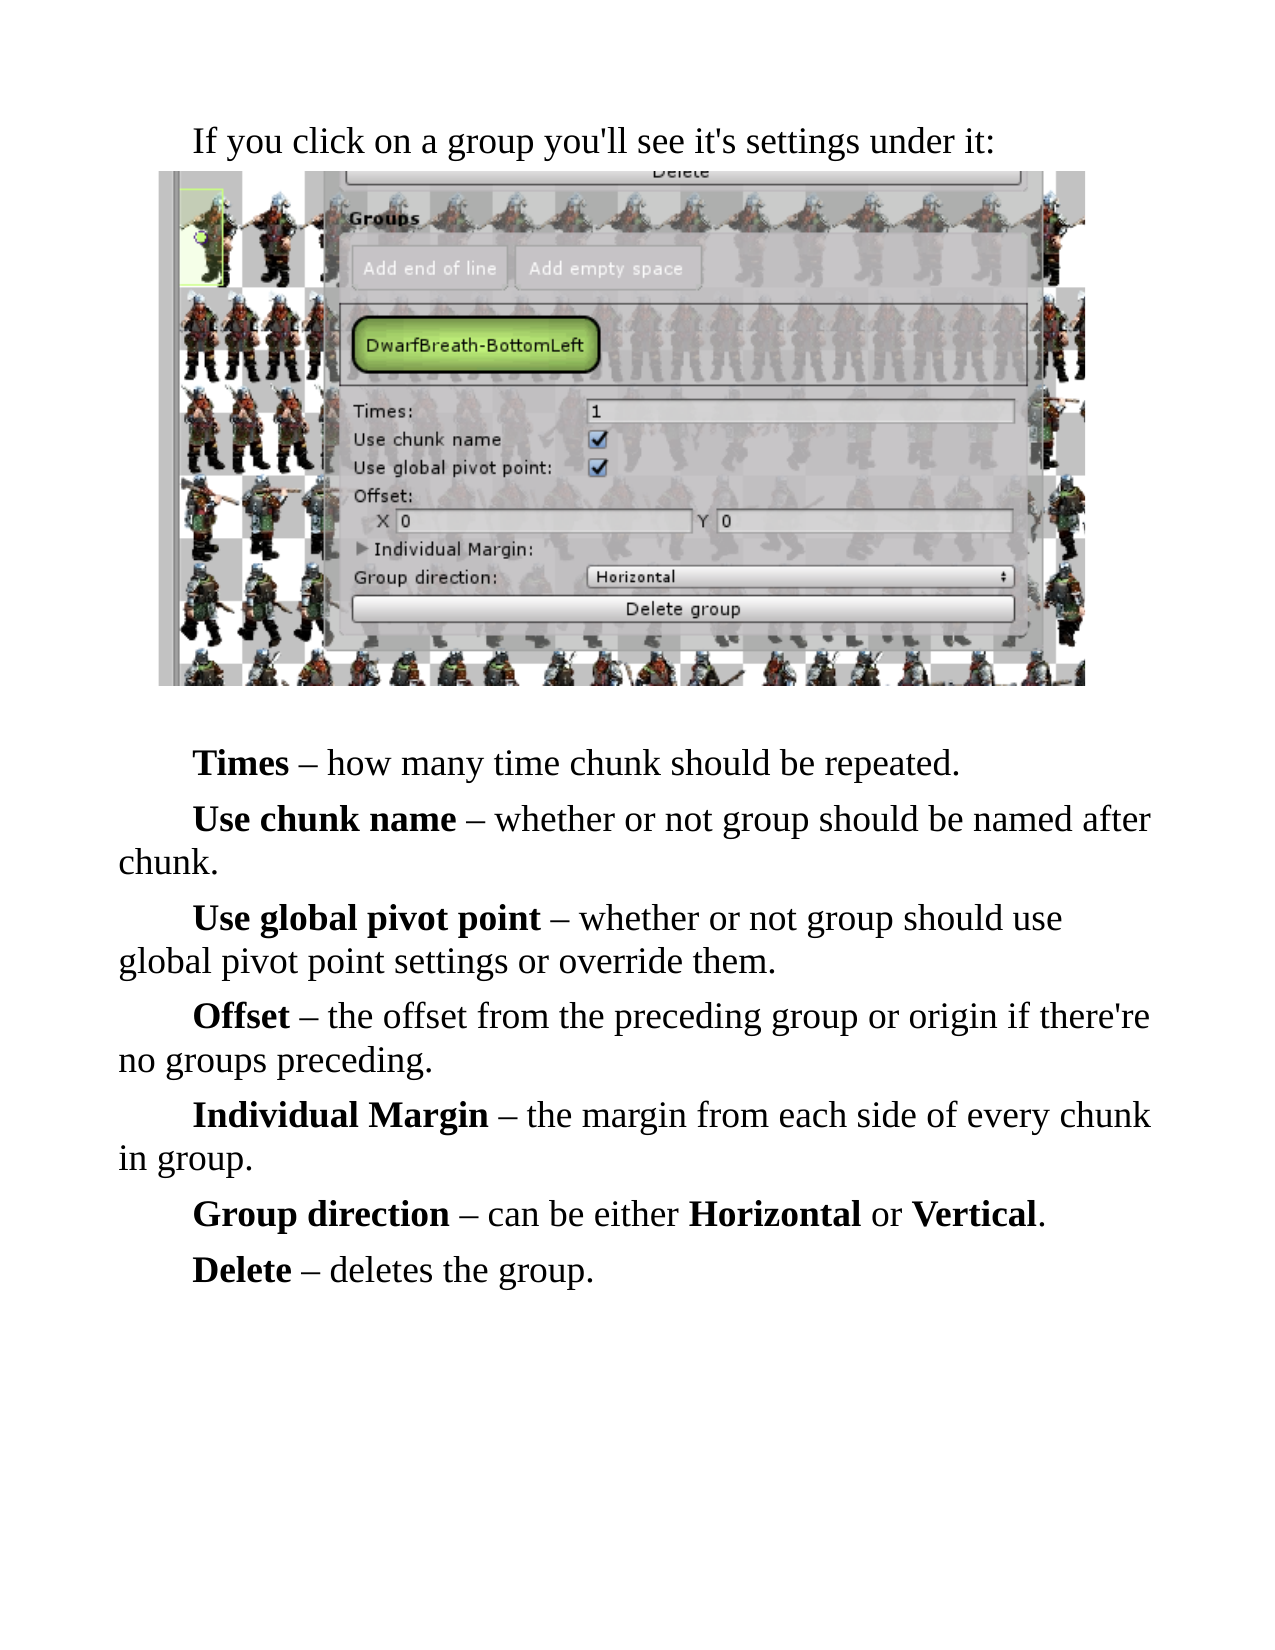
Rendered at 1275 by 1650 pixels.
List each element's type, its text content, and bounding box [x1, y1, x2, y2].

text Use chunk name – whether or not group should be named after chunk. [118, 796, 1157, 883]
text If you click on a group you'll see it's settings under it: [118, 118, 1157, 161]
text Group direction – can be either Horizontal or Vertical. [118, 1191, 1157, 1234]
text Individual Margin – the margin from each side of every chunk in group. [118, 1093, 1157, 1179]
text Times – how many time chunk should be repeated. [118, 741, 1157, 784]
text Delete – deletes the group. [118, 1247, 1157, 1290]
text Use global pivot point – whether or not group should use global pivot point settings or override them. [118, 895, 1157, 981]
text Offset – the offset from the preceding group or origin if there're no groups preceding. [118, 994, 1157, 1080]
picture [158, 171, 1086, 686]
